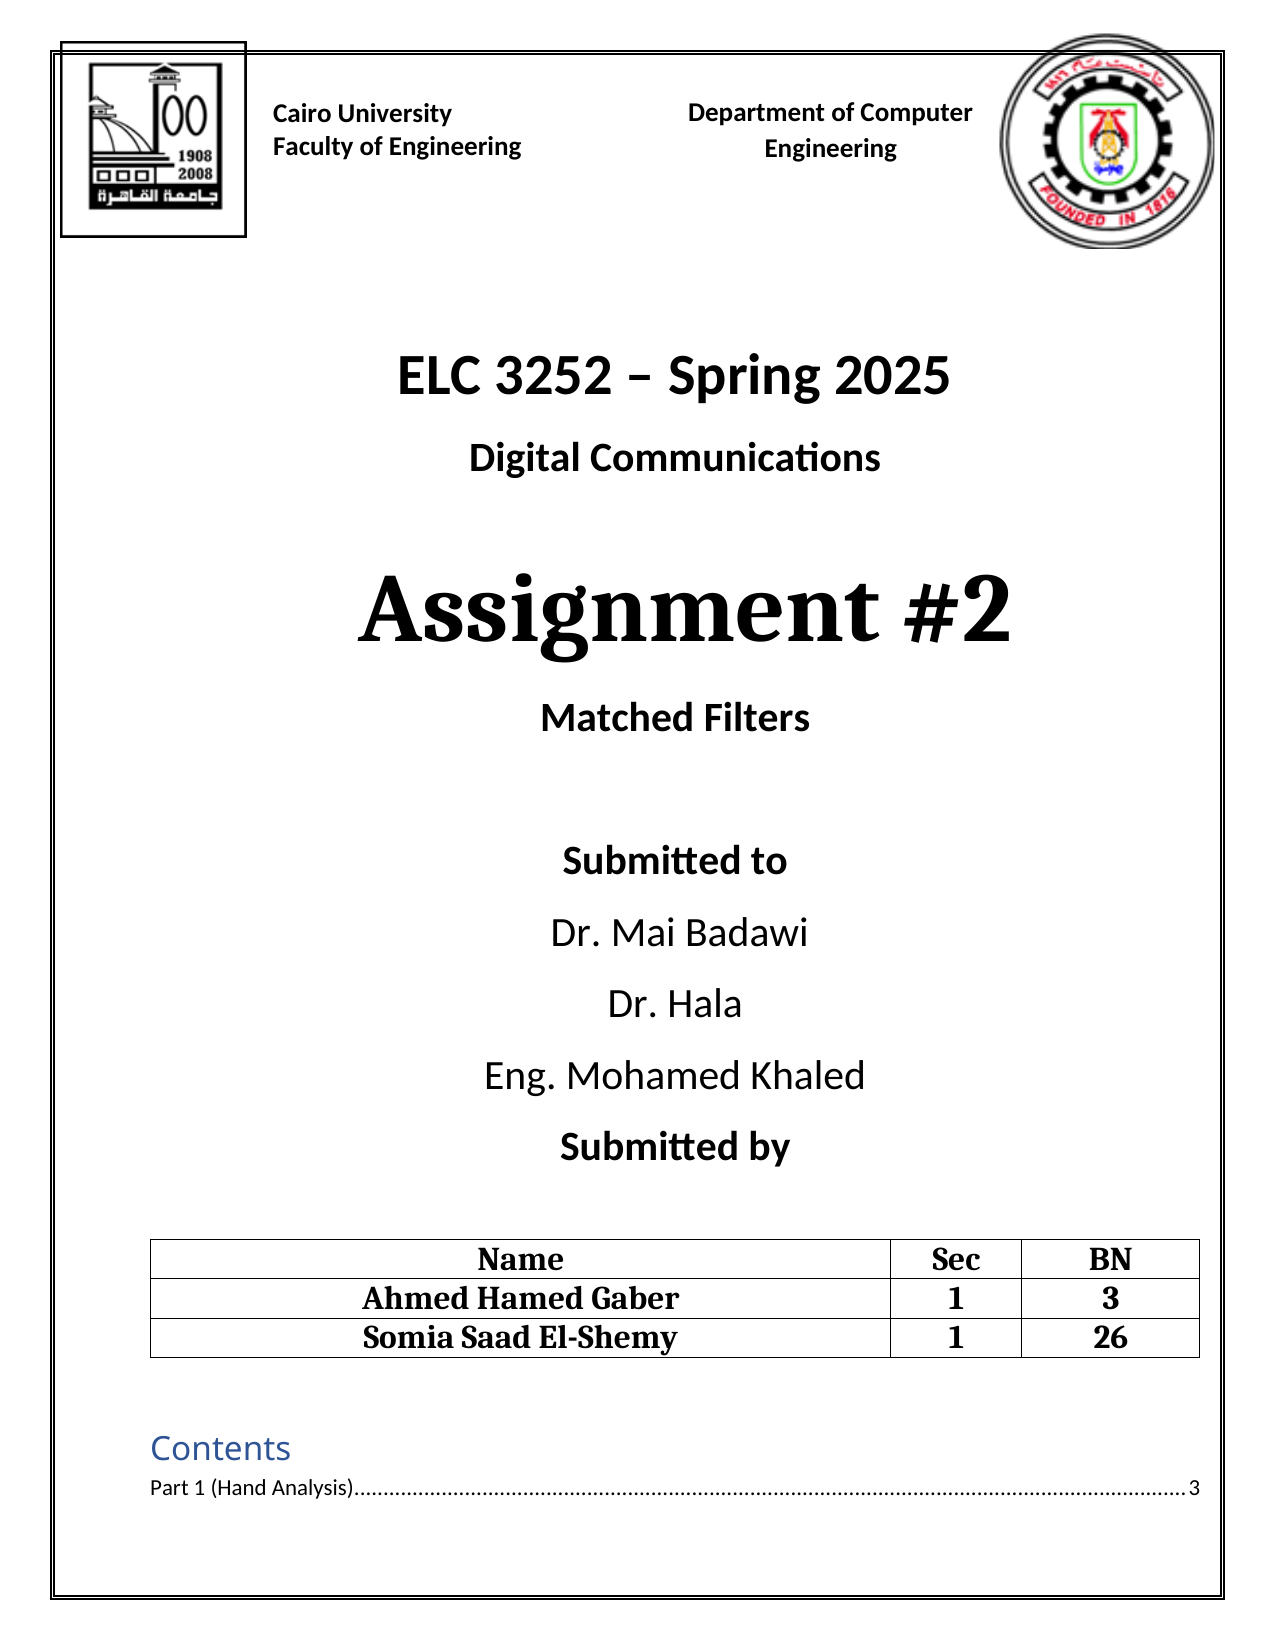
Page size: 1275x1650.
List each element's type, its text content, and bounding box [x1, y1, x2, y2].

table_cell 3 [1022, 1279, 1199, 1318]
text Department of Computer Engineering [651, 96, 1010, 164]
subtitle Contents [150, 1424, 1200, 1470]
text Matched Filters [150, 691, 1200, 742]
text Submitted by [150, 1120, 1200, 1171]
table_cell 1 [891, 1279, 1021, 1318]
text Cairo University [273, 97, 529, 129]
text Eng. Mohamed Khaled [150, 1049, 1200, 1100]
picture [60, 41, 247, 50]
table_header Sec [891, 1240, 1021, 1278]
text ELC 3252 – Spring 2025 [150, 337, 1200, 409]
text Faculty of Engineering [273, 129, 529, 163]
table_header BN [1022, 1240, 1199, 1278]
table_cell Somia Saad El-Shemy [151, 1319, 890, 1357]
table_cell Ahmed Hamed Gaber [151, 1279, 890, 1318]
table_header Name [151, 1240, 890, 1278]
text Dr. Hala [150, 977, 1200, 1028]
text Assignment #2 [150, 553, 1200, 665]
text Dr. Mai Badawi [150, 906, 1200, 957]
text Part 1 (Hand Analysis) 3 [150, 1473, 1200, 1501]
text Submitted to [150, 834, 1200, 885]
table_cell 26 [1022, 1319, 1199, 1357]
table_cell 1 [891, 1319, 1021, 1357]
text Digital Communications [150, 431, 1200, 482]
picture [60, 55, 247, 238]
